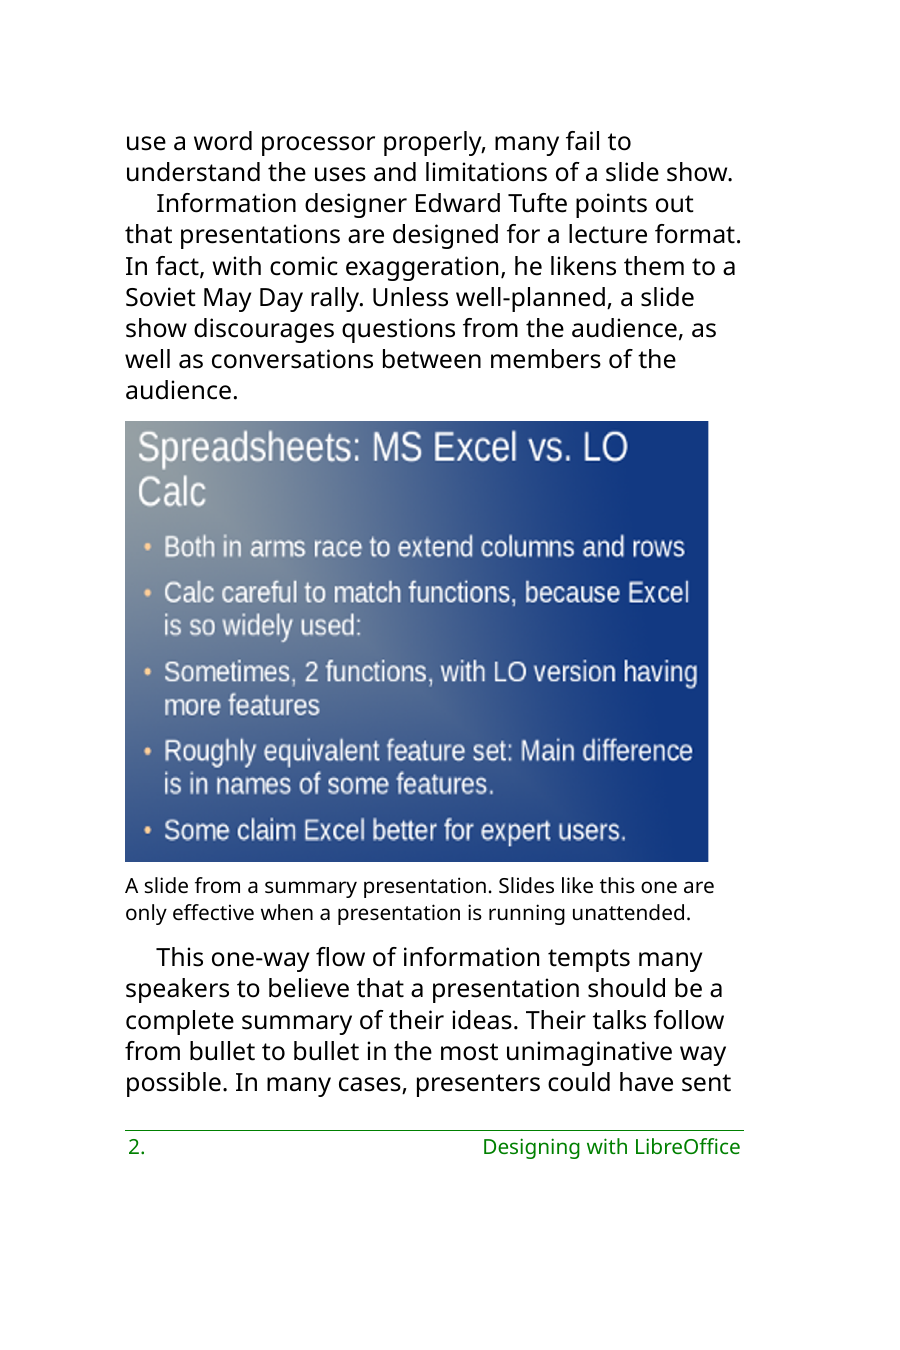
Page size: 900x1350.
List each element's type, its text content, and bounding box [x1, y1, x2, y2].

table_header [125, 422, 744, 864]
table_cell A slide from a summary presentation. Slides like this one are only effective when a presentation is running unattended. [125, 864, 744, 926]
text use a word processor properly, many fail to understand the uses and limitations of a slide show. [125, 125, 744, 187]
text Information designer Edward Tufte points out that presentations are designed for a lecture format. In fact, with comic exaggeration, he likens them to a Soviet May Day rally. Unless well-planned, a slide show discourages questions from the audience, as well as conversations between members of the audience. [125, 187, 744, 406]
picture [125, 421, 709, 862]
text This one-way flow of information tempts many speakers to believe that a presentation should be a complete summary of their ideas. Their talks follow from bullet to bullet in the most unimaginative way possible. In many cases, presenters could have sent [125, 942, 744, 1098]
